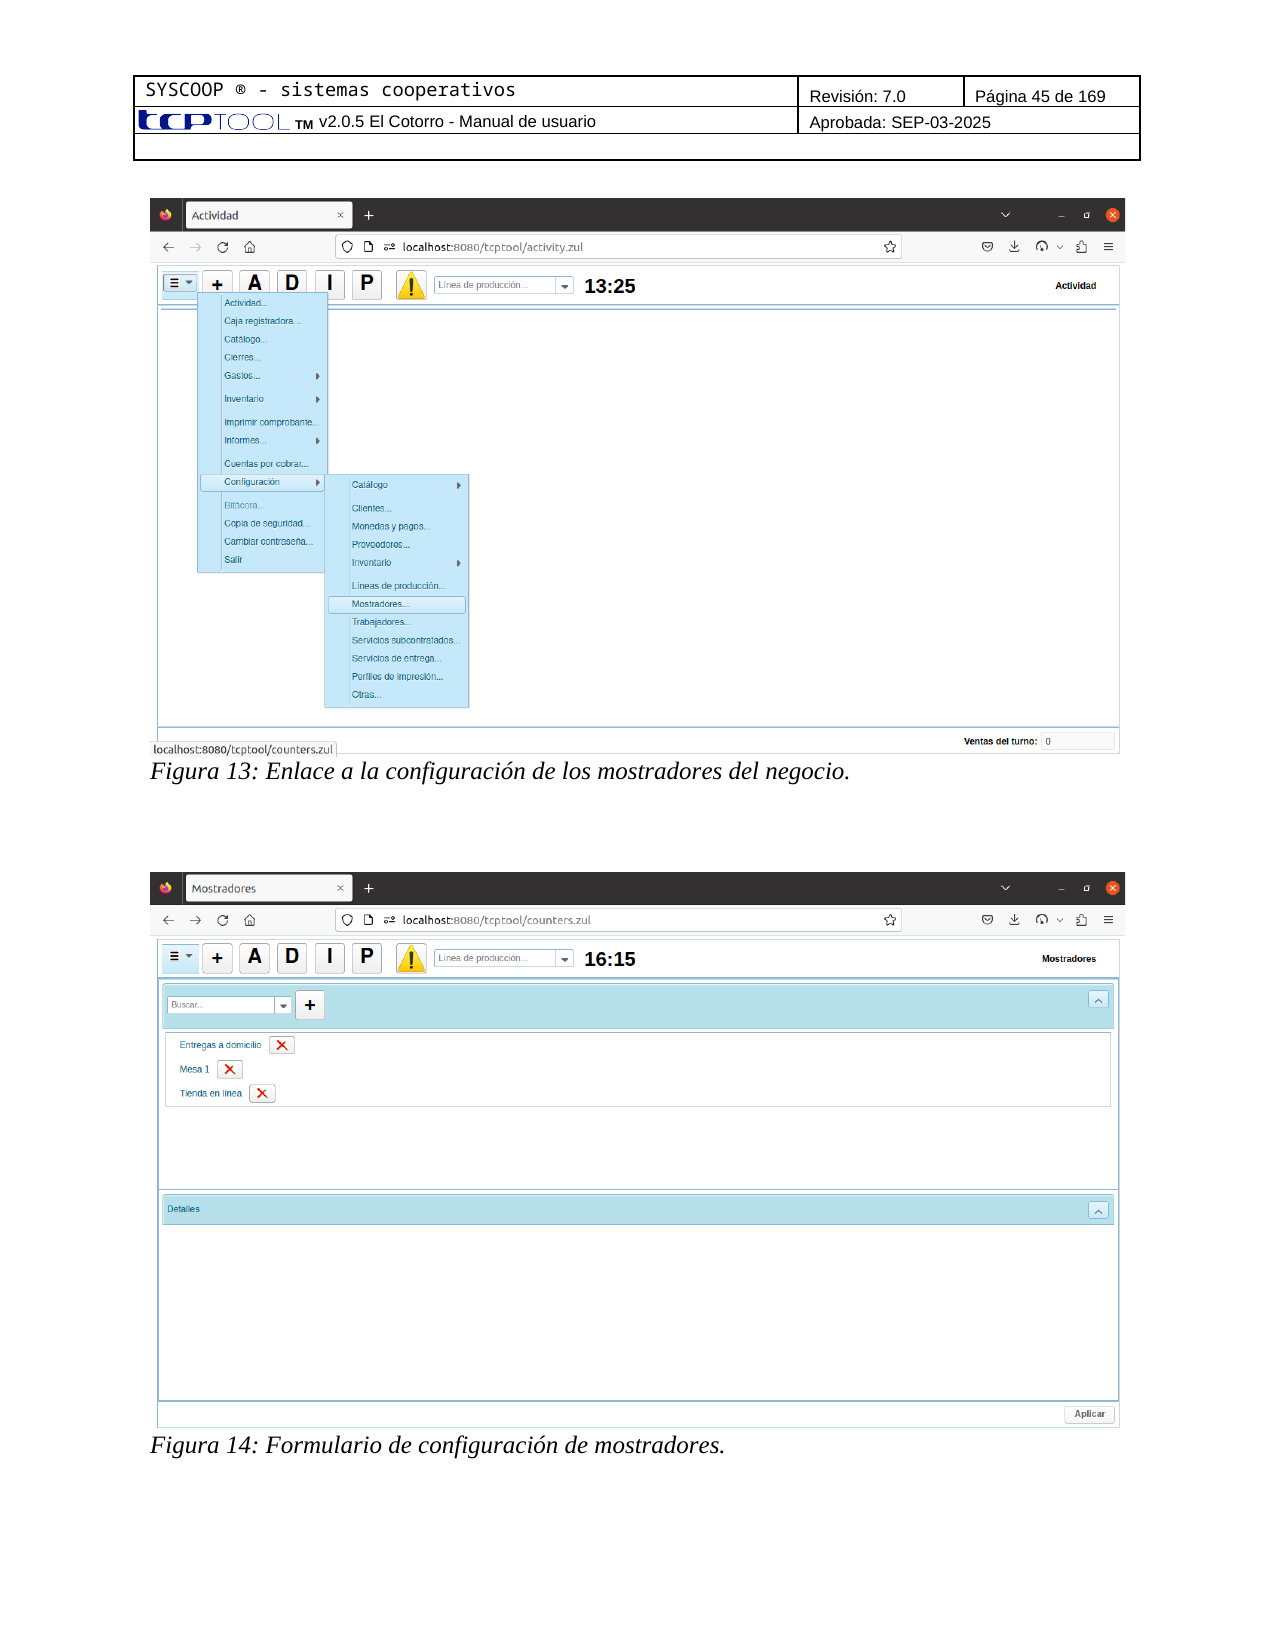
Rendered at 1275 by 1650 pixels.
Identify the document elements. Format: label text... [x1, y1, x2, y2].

picture [150, 872, 1125, 1431]
picture [150, 198, 1125, 757]
text Figura 13: Enlace a la configuración de los mostradores del negocio. [150, 757, 1125, 785]
picture [138, 110, 290, 130]
text Figura 14: Formulario de configuración de mostradores. [150, 1431, 1125, 1459]
